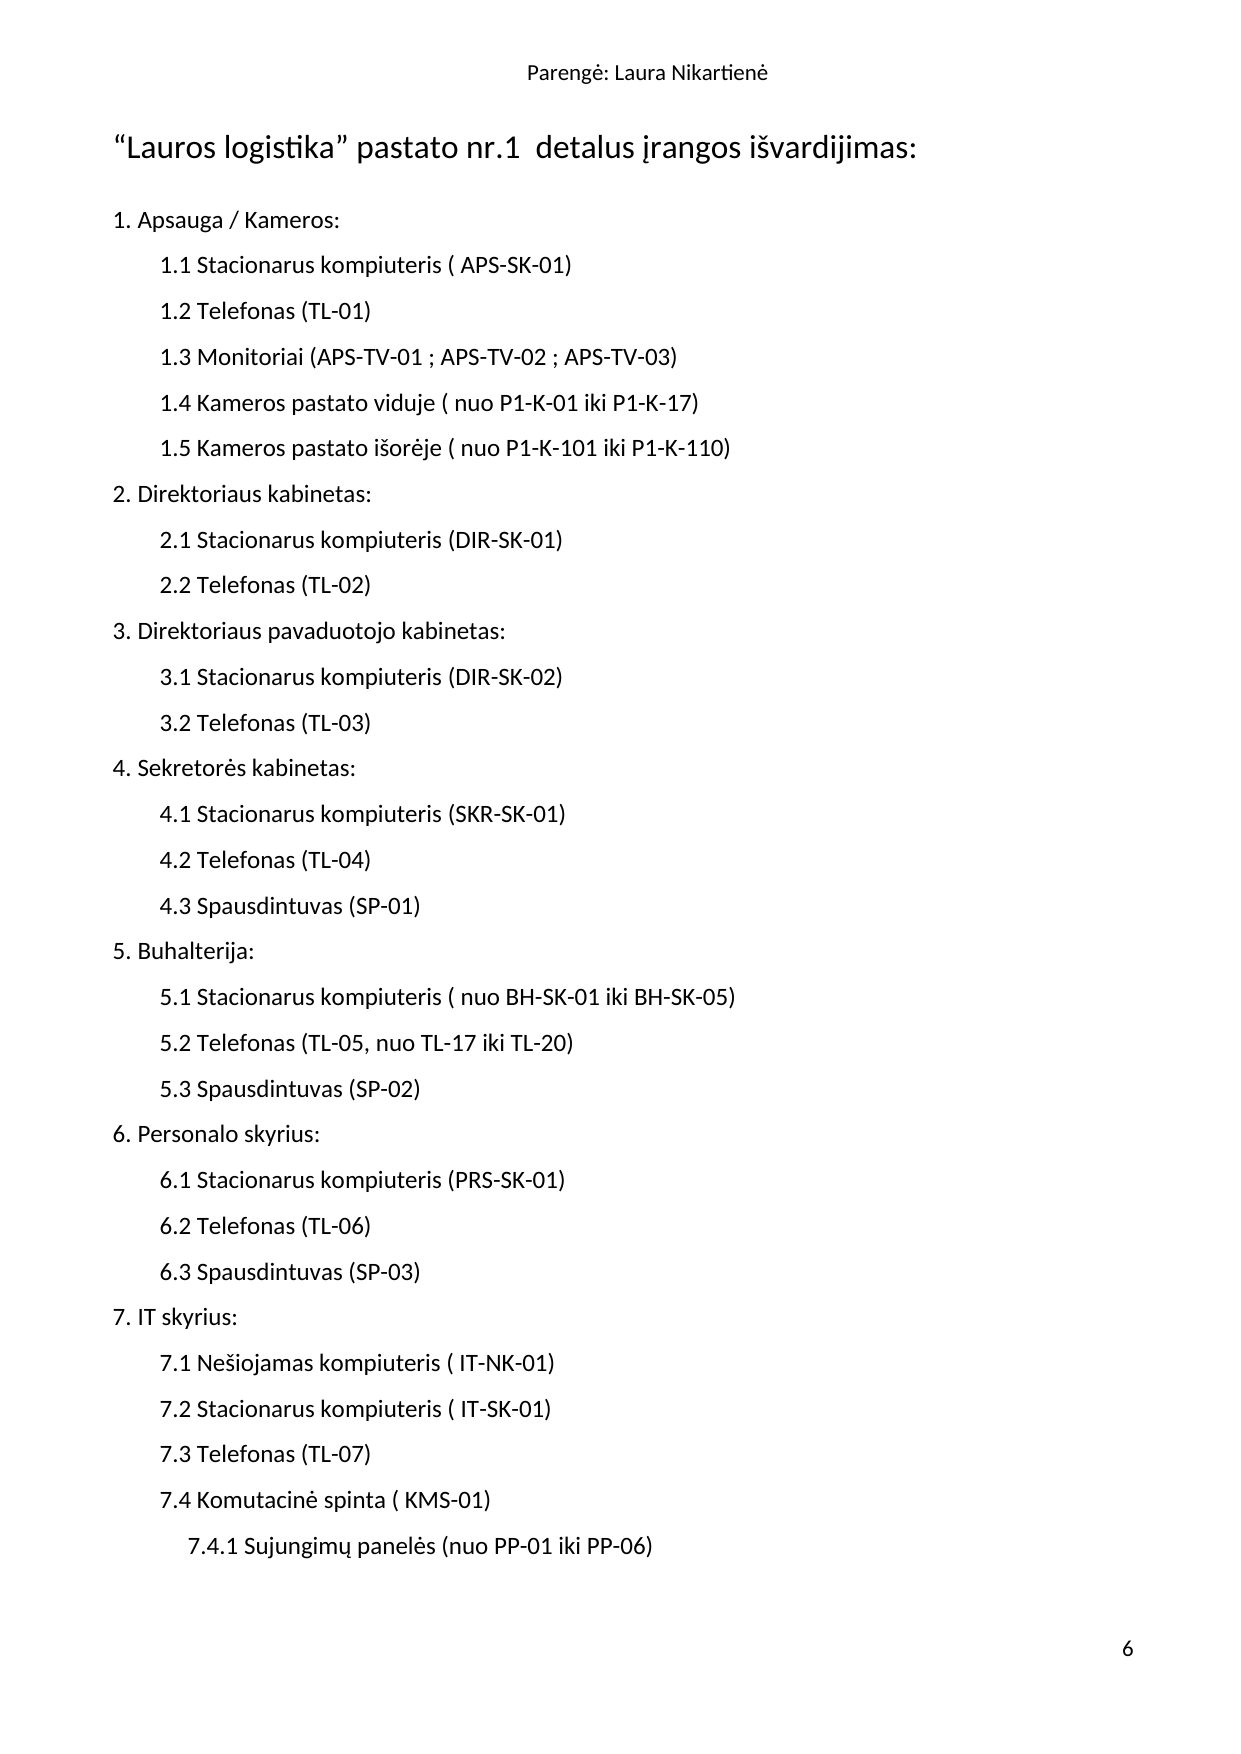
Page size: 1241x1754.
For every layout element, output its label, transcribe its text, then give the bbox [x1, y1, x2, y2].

list Stacionarus kompiuteris ( APS-SK-01) [159, 249, 1183, 280]
list Stacionarus kompiuteris (SKR-SK-01) [159, 798, 1179, 829]
list Telefonas (TL-02) [159, 570, 1179, 600]
list Sujungimų panelės (nuo PP-01 iki PP-06) [187, 1530, 1179, 1561]
list Kameros pastato viduje ( nuo P1-K-01 iki P1-K-17) [159, 387, 1179, 417]
list Telefonas (TL-07) [159, 1438, 1179, 1469]
list Telefonas (TL-04) [159, 844, 1179, 874]
list Monitoriai (APS-TV-01 ; APS-TV-02 ; APS-TV-03) [159, 341, 1179, 372]
list Telefonas (TL-06) [159, 1210, 1183, 1240]
list Spausdintuvas (SP-03) [159, 1256, 1183, 1286]
list Direktoriaus kabinetas: [112, 478, 1179, 509]
list Telefonas (TL-01) [159, 295, 1179, 326]
list Personalo skyrius: [112, 1118, 1183, 1149]
list Telefonas (TL-05, nuo TL-17 iki TL-20) [159, 1027, 1179, 1057]
list Stacionarus kompiuteris (DIR-SK-02) [159, 661, 1179, 692]
list Telefonas (TL-03) [159, 707, 1179, 737]
list Kameros pastato išorėje ( nuo P1-K-101 iki P1-K-110) [159, 432, 1179, 463]
text “Lauros logistika” pastato nr.1 detalus įrangos išvardijimas: [112, 126, 1179, 167]
list Buhalterija: [112, 936, 1183, 966]
list Stacionarus kompiuteris ( nuo BH-SK-01 iki BH-SK-05) [159, 981, 1179, 1012]
list Apsauga / Kameros: [112, 204, 1179, 234]
list Spausdintuvas (SP-01) [159, 890, 1179, 920]
list Stacionarus kompiuteris ( IT-SK-01) [159, 1393, 1179, 1423]
list IT skyrius: [112, 1301, 1179, 1332]
list Sekretorės kabinetas: [112, 753, 1183, 783]
list Stacionarus kompiuteris (DIR-SK-01) [159, 524, 1179, 554]
list Nešiojamas kompiuteris ( IT-NK-01) [159, 1347, 1179, 1378]
list Direktoriaus pavaduotojo kabinetas: [112, 615, 1183, 646]
list Spausdintuvas (SP-02) [159, 1073, 1183, 1103]
list Komutacinė spinta ( KMS-01) [159, 1484, 1179, 1515]
list Stacionarus kompiuteris (PRS-SK-01) [159, 1164, 1183, 1195]
